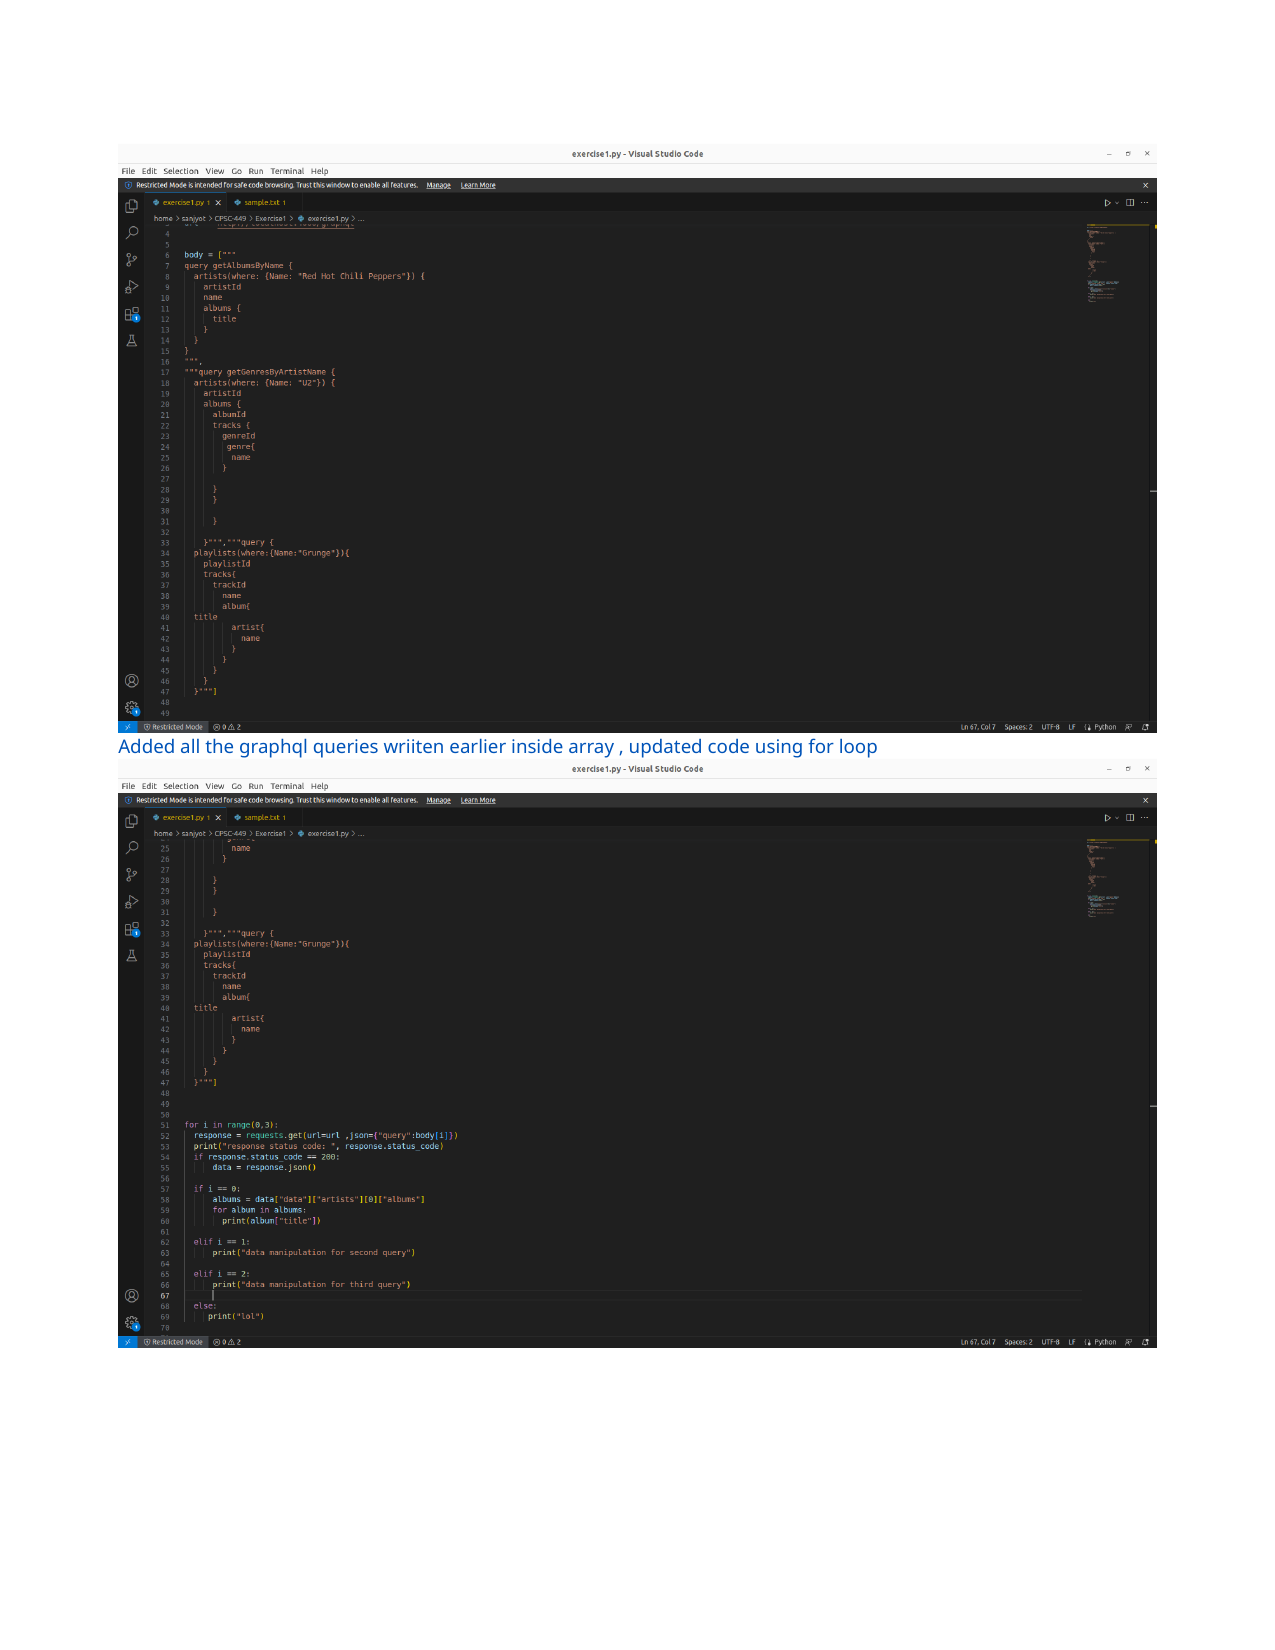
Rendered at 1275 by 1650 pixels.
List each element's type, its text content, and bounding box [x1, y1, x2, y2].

picture [118, 143, 1157, 733]
picture [118, 758, 1157, 1348]
text [118, 118, 1157, 143]
text Added all the graphql queries wriiten earlier inside array , updated code using for loop [118, 733, 1157, 758]
